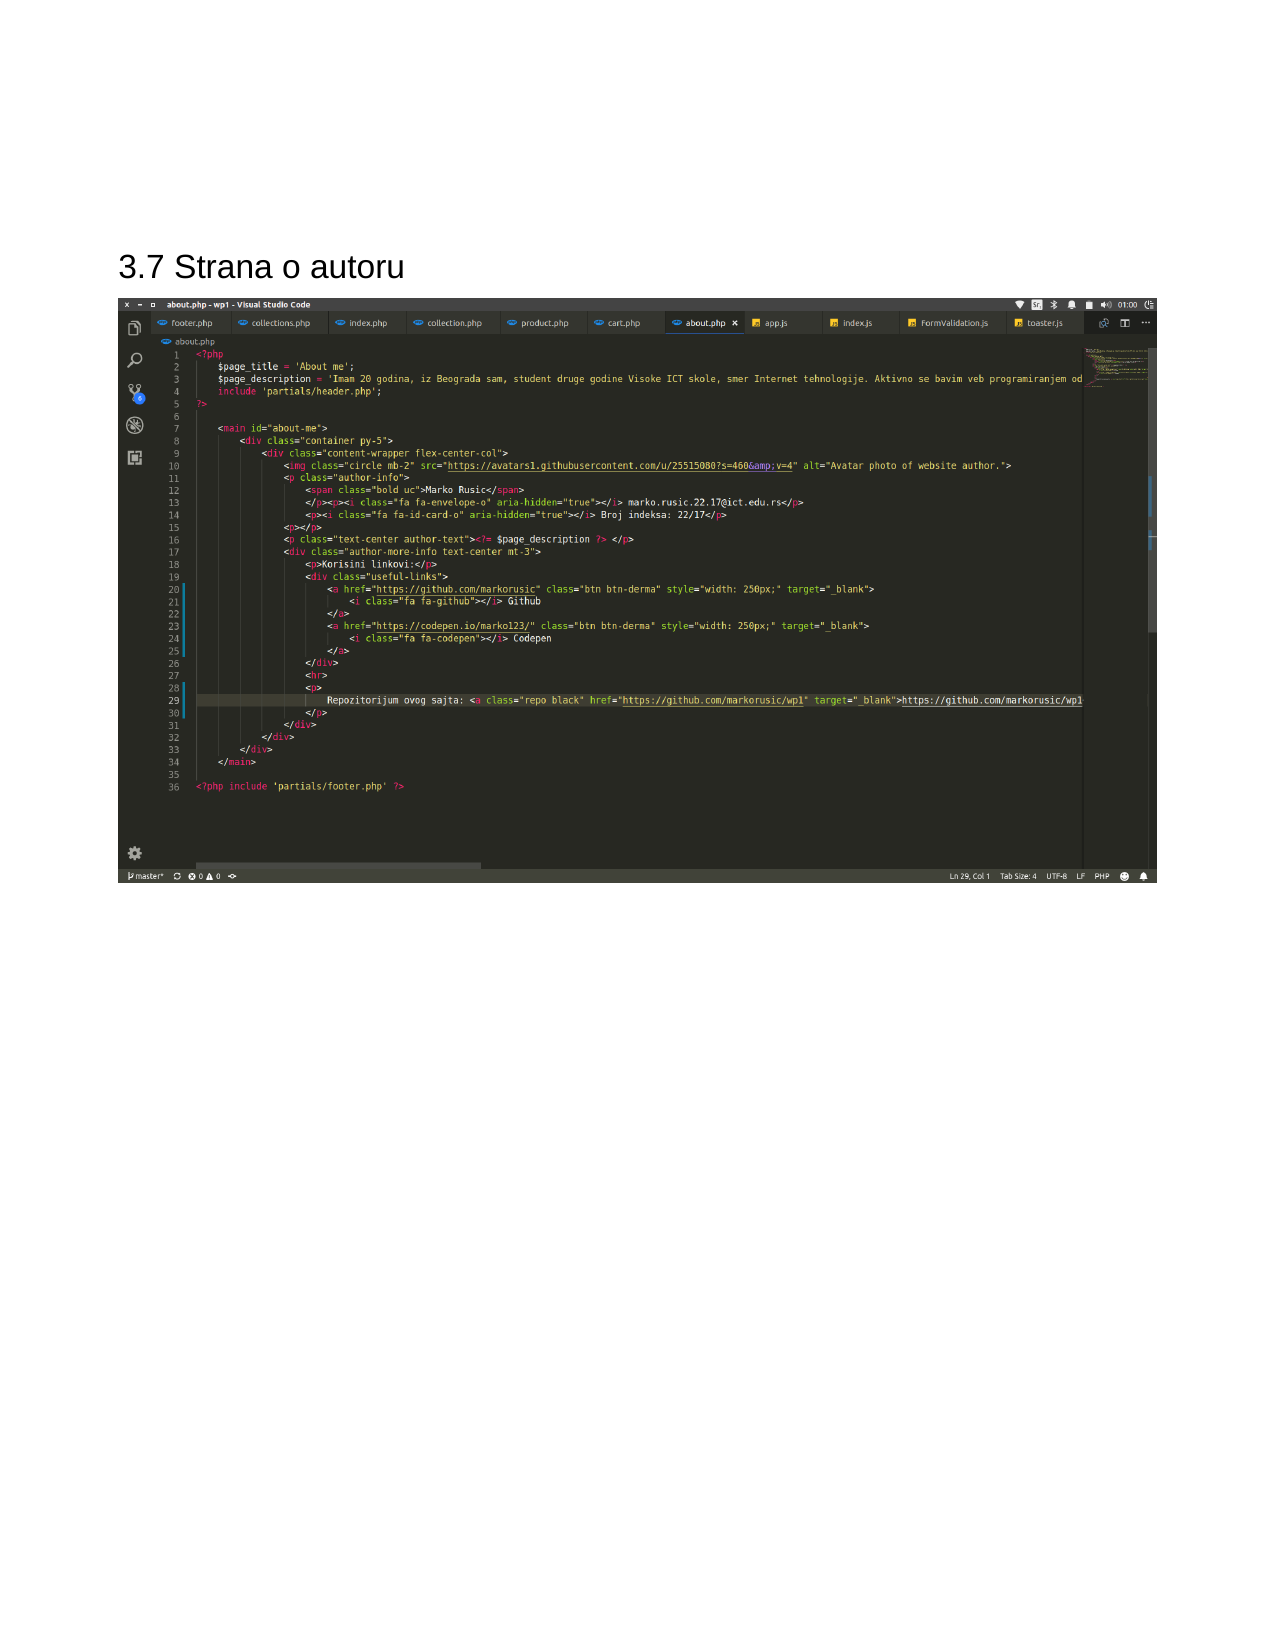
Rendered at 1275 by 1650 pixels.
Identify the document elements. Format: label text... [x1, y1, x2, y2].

subtitle 3.7 Strana o autoru [118, 247, 1157, 286]
picture [118, 298, 1157, 883]
